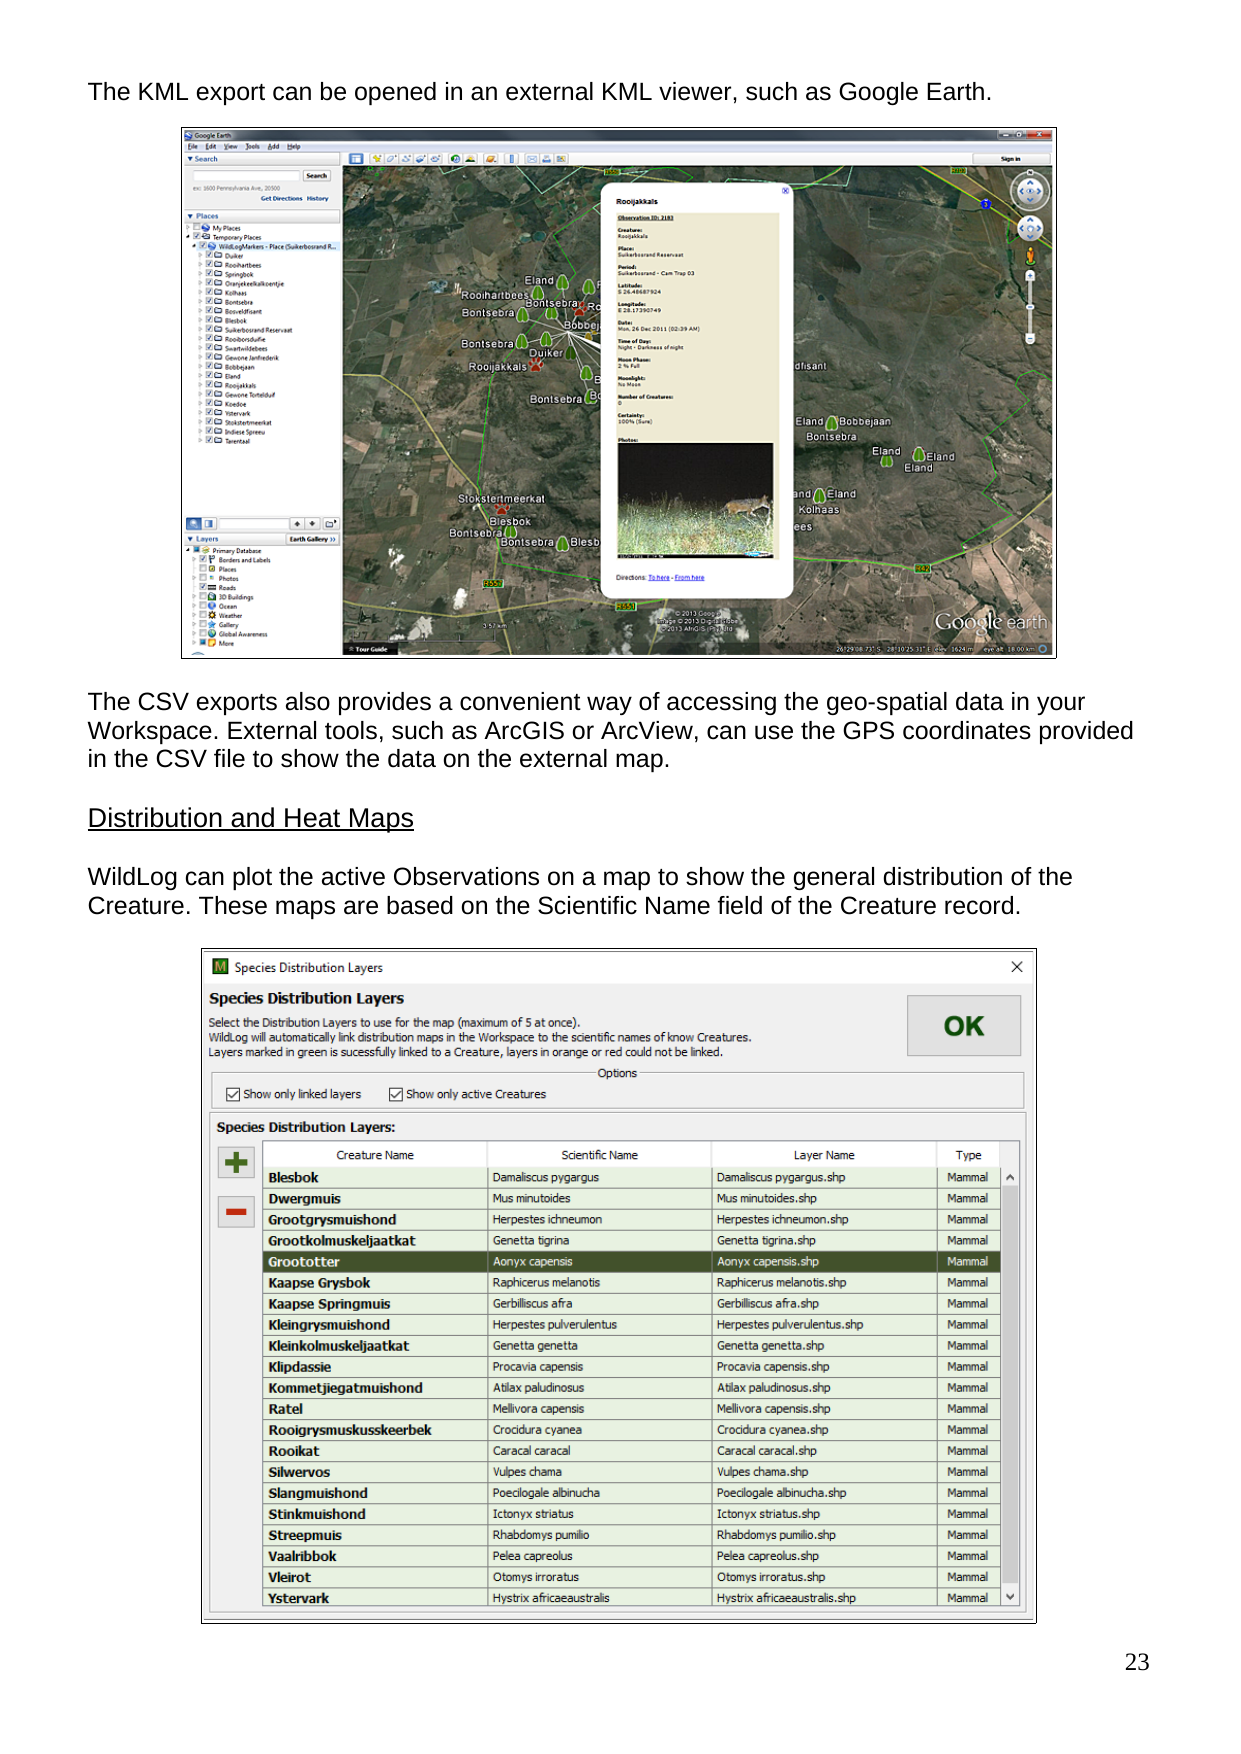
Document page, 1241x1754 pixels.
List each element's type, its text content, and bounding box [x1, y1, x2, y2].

subtitle Distribution and Heat Maps [87, 802, 1149, 833]
picture [203, 951, 1034, 1620]
text WildLog can plot the active Observations on a map to show the general distribution of the Creature. These maps are based on the Scientific Name field of the Creature record. [87, 862, 1149, 919]
text The CSV exports also provides a convenient way of accessing the geo-spatial data in your Workspace. External tools, such as ArcGIS or ArcView, can use the GPS coordinates provided in the CSV file to show the data on the external map. [87, 687, 1149, 773]
text The KML export can be opened in an external KML viewer, such as Google Earth. [87, 77, 1149, 105]
picture [184, 130, 1053, 655]
